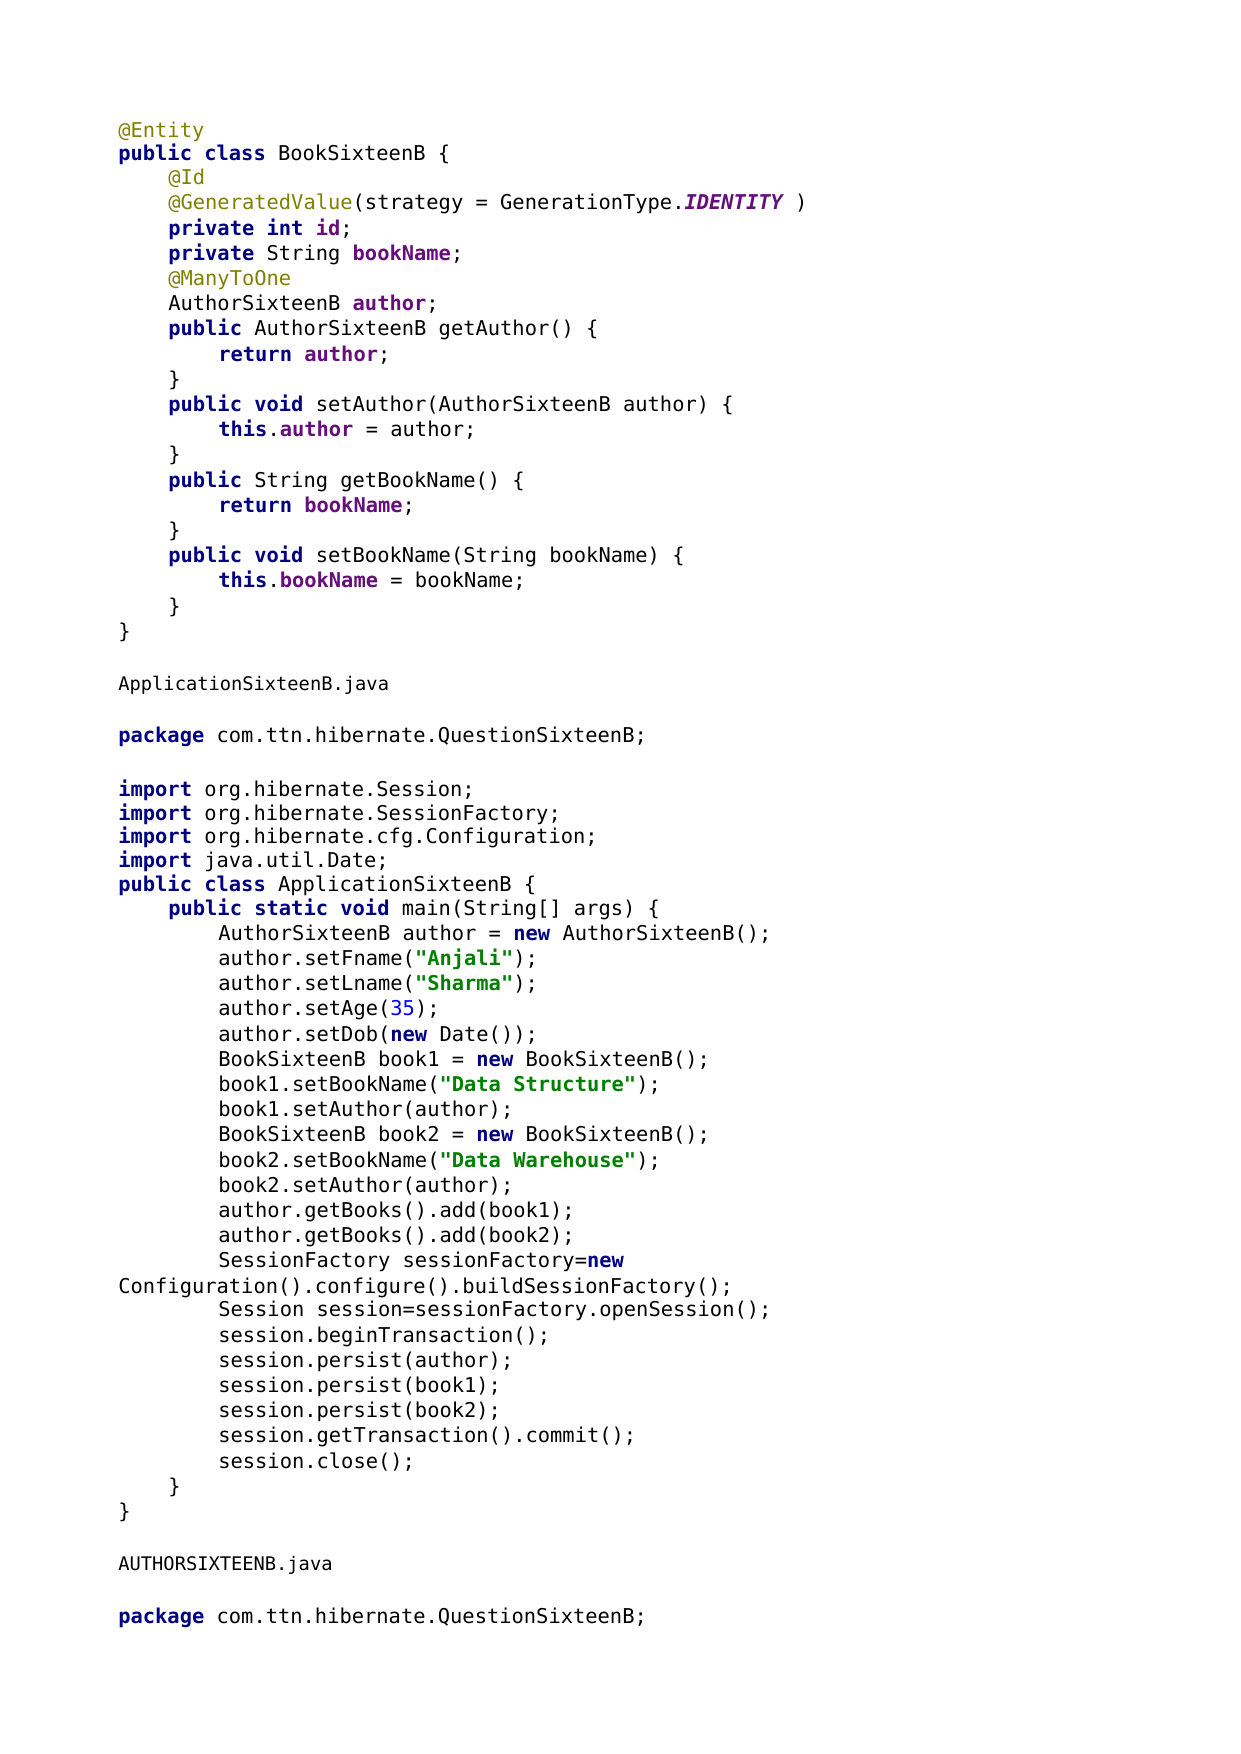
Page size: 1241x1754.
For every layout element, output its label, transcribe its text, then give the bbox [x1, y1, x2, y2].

text } [118, 1474, 1122, 1499]
text this.author = author; [118, 418, 1122, 443]
text ApplicationSixteenB.java [118, 673, 1122, 694]
text } [118, 594, 1122, 619]
text public static void main(String[] args) { [118, 896, 1122, 921]
text author.getBooks().add(book2); [118, 1224, 1122, 1249]
text public AuthorSixteenB getAuthor() { [118, 317, 1122, 342]
text package com.ttn.hibernate.QuestionSixteenB; [118, 1604, 1122, 1628]
text SessionFactory sessionFactory=new Configuration().configure().buildSessionFactory(); [118, 1249, 1122, 1298]
text session.persist(book1); [118, 1373, 1122, 1399]
text import org.hibernate.cfg.Configuration; [118, 825, 1122, 848]
text author.setFname("Anjali"); [118, 946, 1122, 972]
text private String bookName; [118, 241, 1122, 266]
text book1.setBookName("Data Structure"); [118, 1072, 1122, 1098]
text import java.util.Date; [118, 848, 1122, 872]
text @GeneratedValue(strategy = GenerationType.IDENTITY ) [118, 191, 1122, 216]
text } [118, 619, 1122, 643]
text author.setAge(35); [118, 997, 1122, 1022]
text BookSixteenB book2 = new BookSixteenB(); [118, 1123, 1122, 1148]
text } [118, 367, 1122, 392]
text Session session=sessionFactory.openSession(); [118, 1298, 1122, 1323]
text session.beginTransaction(); [118, 1323, 1122, 1348]
text session.persist(book2); [118, 1399, 1122, 1424]
text session.getTransaction().commit(); [118, 1424, 1122, 1449]
text this.bookName = bookName; [118, 569, 1122, 594]
text private int id; [118, 216, 1122, 241]
text public class ApplicationSixteenB { [118, 872, 1122, 896]
text book1.setAuthor(author); [118, 1098, 1122, 1123]
text package com.ttn.hibernate.QuestionSixteenB; [118, 724, 1122, 748]
text return author; [118, 342, 1122, 367]
text AuthorSixteenB author = new AuthorSixteenB(); [118, 921, 1122, 946]
text return bookName; [118, 493, 1122, 518]
text } [118, 1499, 1122, 1523]
text @Entity [118, 118, 1122, 142]
text } [118, 443, 1122, 468]
text author.setDob(new Date()); [118, 1022, 1122, 1047]
text session.close(); [118, 1449, 1122, 1474]
text public void setAuthor(AuthorSixteenB author) { [118, 392, 1122, 418]
text import org.hibernate.Session; [118, 777, 1122, 801]
text @ManyToOne [118, 266, 1122, 292]
text book2.setBookName("Data Warehouse"); [118, 1148, 1122, 1173]
text public void setBookName(String bookName) { [118, 544, 1122, 569]
text @Id [118, 166, 1122, 191]
text book2.setAuthor(author); [118, 1173, 1122, 1198]
text AUTHORSIXTEENB.java [118, 1553, 1122, 1574]
text } [118, 518, 1122, 544]
text public class BookSixteenB { [118, 142, 1122, 166]
text session.persist(author); [118, 1348, 1122, 1373]
text import org.hibernate.SessionFactory; [118, 801, 1122, 825]
text BookSixteenB book1 = new BookSixteenB(); [118, 1047, 1122, 1072]
text author.getBooks().add(book1); [118, 1198, 1122, 1224]
text public String getBookName() { [118, 468, 1122, 493]
text AuthorSixteenB author; [118, 292, 1122, 317]
text author.setLname("Sharma"); [118, 972, 1122, 997]
